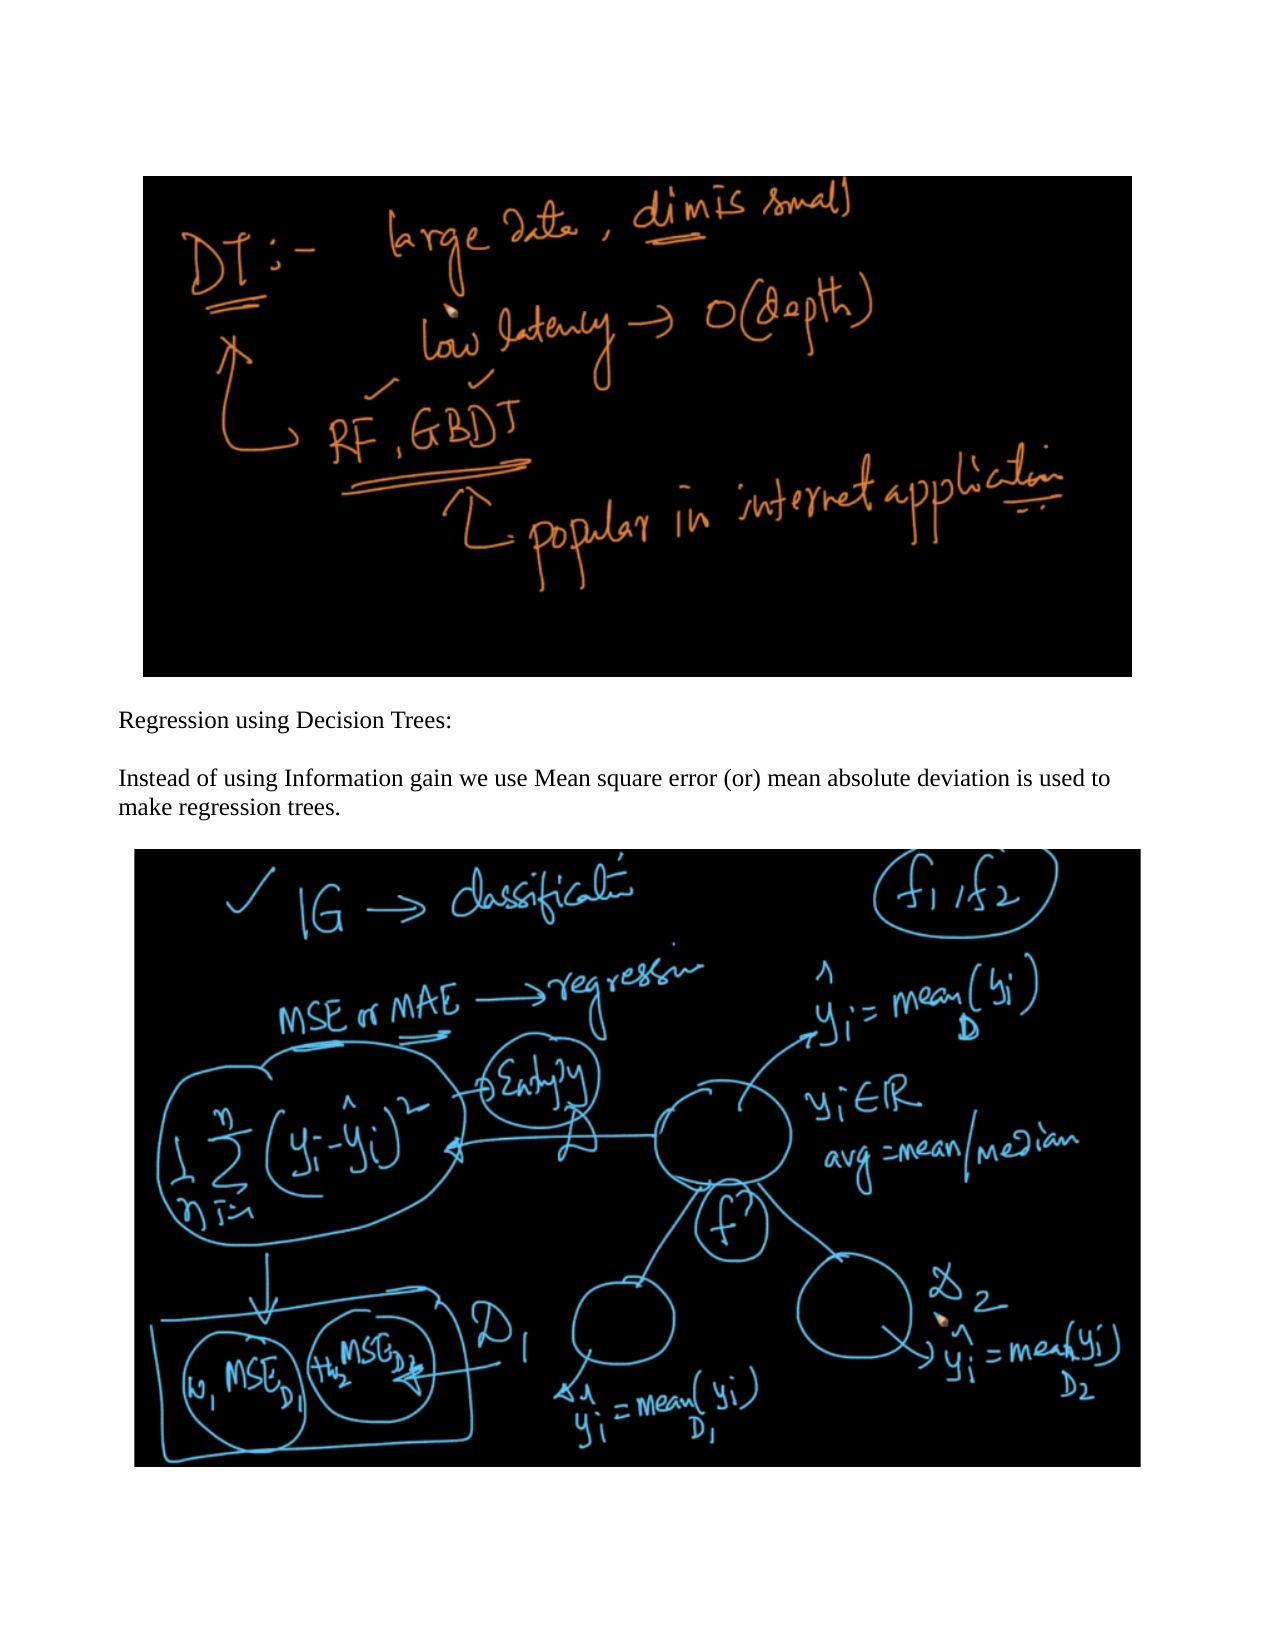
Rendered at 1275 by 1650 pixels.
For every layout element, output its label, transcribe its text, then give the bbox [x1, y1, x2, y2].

picture [143, 176, 1132, 677]
picture [134, 849, 1141, 1467]
text Regression using Decision Trees: [118, 706, 1157, 734]
text Instead of using Information gain we use Mean square error (or) mean absolute deviation is used to make regression trees. [118, 763, 1157, 821]
